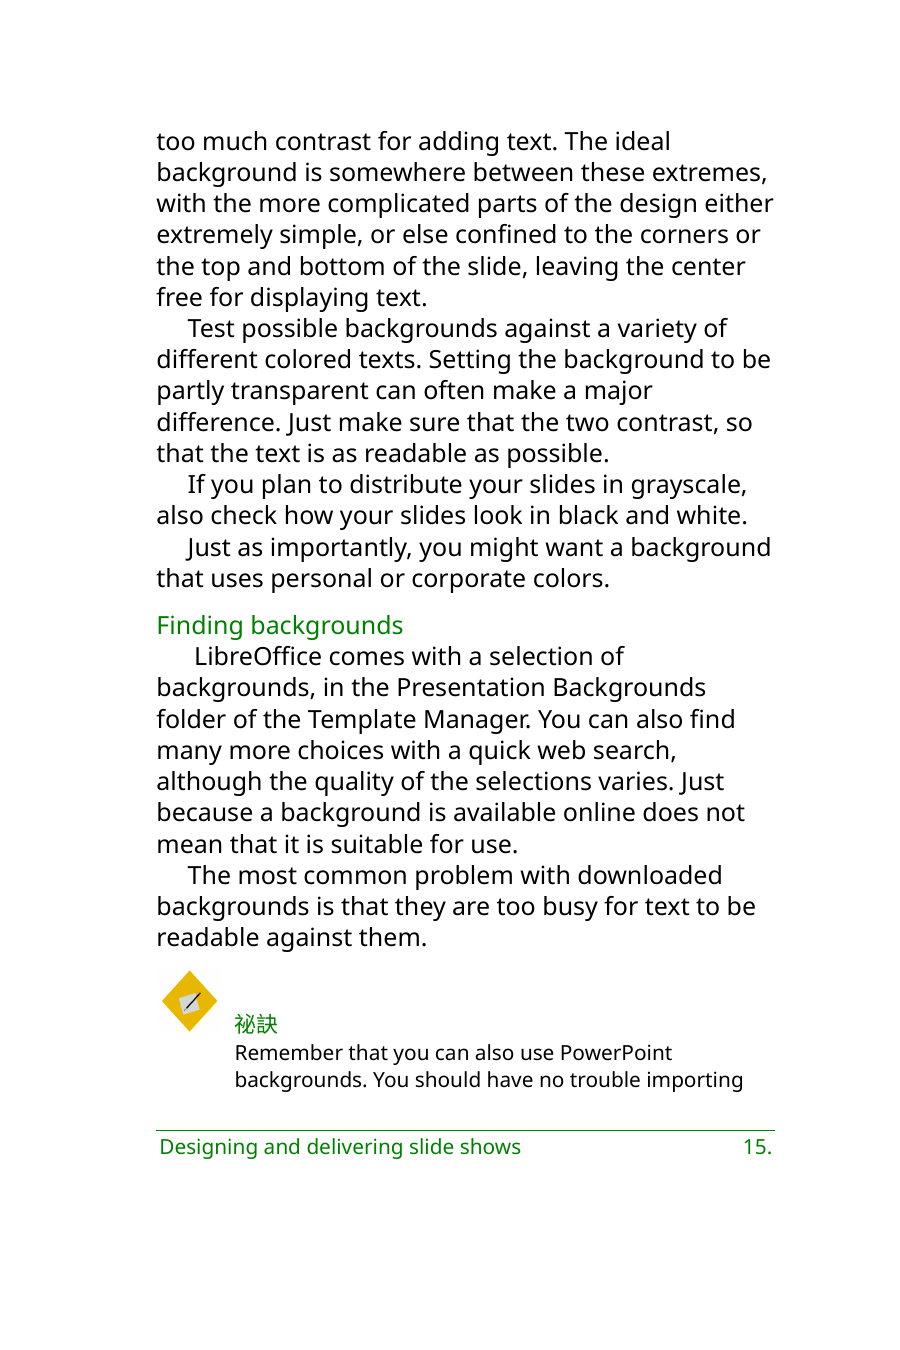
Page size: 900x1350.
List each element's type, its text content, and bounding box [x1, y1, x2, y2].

list 祕訣 [156, 969, 775, 1038]
picture [157, 969, 220, 1033]
text If you plan to distribute your slides in grayscale, also check how your slides look in black and white. [156, 469, 775, 531]
text too much contrast for adding text. The ideal background is somewhere between these extremes, with the more complicated parts of the design either extremely simple, or else confined to the corners or the top and bottom of the slide, leaving the center free for displaying text. [156, 125, 775, 312]
text Remember that you can also use PowerPoint backgrounds. You should have no trouble importing [234, 1038, 775, 1093]
text The most common problem with downloaded backgrounds is that they are too busy for text to be readable against them. [156, 859, 775, 953]
text Just as importantly, you might want a background that uses personal or corporate colors. [156, 531, 775, 594]
subtitle Finding backgrounds [156, 609, 775, 641]
text Test possible backgrounds against a variety of different colored texts. Setting the background to be partly transparent can often make a major difference. Just make sure that the two contrast, so that the text is as readable as possible. [156, 312, 775, 469]
text LibreOffice comes with a selection of backgrounds, in the Presentation Backgrounds folder of the Template Manager. You can also find many more choices with a quick web search, although the quality of the selections varies. Just because a background is available online does not mean that it is suitable for use. [156, 641, 775, 859]
